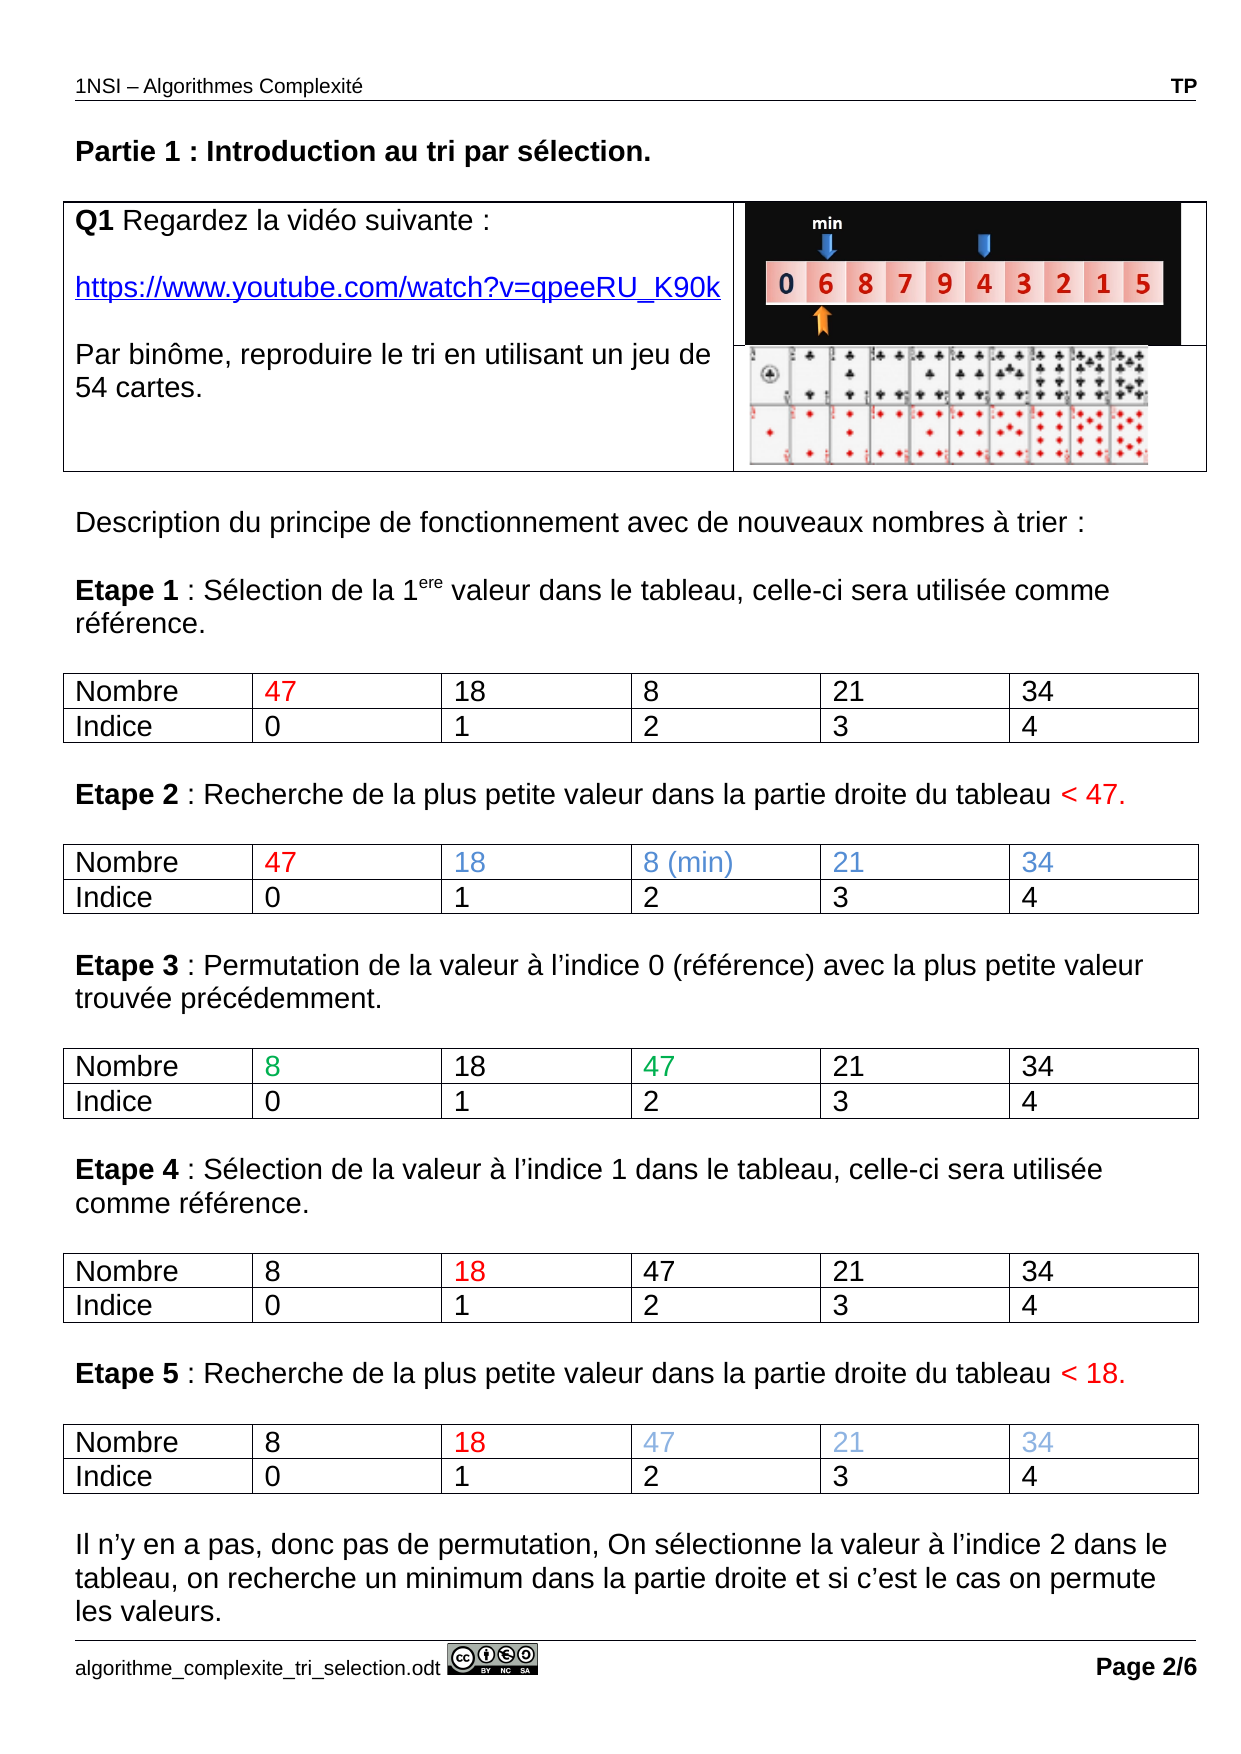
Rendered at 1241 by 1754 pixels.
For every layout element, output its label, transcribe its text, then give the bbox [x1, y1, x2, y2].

table_cell Indice [64, 1459, 252, 1493]
table_header 18 [442, 1049, 631, 1083]
table_header 18 [442, 1254, 631, 1287]
table_header Q1 Regardez la vidéo suivante : https://www.youtube.com/watch?v=qpeeRU_K90k Par binôme, reproduire le tri en utilisant un jeu de 54 cartes. [64, 203, 733, 471]
table_cell 3 [821, 1288, 1009, 1322]
table_cell 1 [442, 1288, 631, 1322]
table_header 21 [821, 1425, 1009, 1458]
table_cell 1 [442, 709, 631, 742]
table_header 18 [442, 674, 631, 708]
table_header 8 [253, 1254, 441, 1287]
table_header 47 [253, 674, 441, 708]
table_header 47 [253, 845, 441, 878]
text Etape 4 : Sélection de la valeur à l’indice 1 dans le tableau, celle-ci sera utilisée comme référence. [75, 1152, 1196, 1219]
table_header 21 [821, 674, 1009, 708]
table_header [734, 203, 745, 345]
table_header Nombre [64, 674, 252, 708]
table_header 21 [821, 845, 1009, 878]
table_cell Indice [64, 1288, 252, 1322]
table_cell 4 [1010, 709, 1198, 742]
table_cell 3 [821, 709, 1009, 742]
table_header 8 (min) [632, 845, 820, 878]
table_cell 0 [253, 1084, 441, 1117]
table_cell Indice [64, 709, 252, 742]
table_cell 3 [821, 1084, 1009, 1117]
table_header 34 [1010, 1425, 1198, 1458]
table_cell 3 [821, 1459, 1009, 1493]
table_cell 0 [253, 709, 441, 742]
picture [447, 1643, 538, 1675]
text Etape 3 : Permutation de la valeur à l’indice 0 (référence) avec la plus petite valeur trouvée précédemment. [75, 948, 1196, 1015]
table_header Nombre [64, 1425, 252, 1458]
text Il n’y en a pas, donc pas de permutation, On sélectionne la valeur à l’indice 2 dans le tableau, on recherche un minimum dans la partie droite et si c’est le cas on permute les valeurs. [75, 1527, 1196, 1628]
table_header Nombre [64, 845, 252, 878]
table_cell [734, 346, 1206, 471]
table_cell 0 [253, 880, 441, 913]
table_cell 2 [632, 1459, 820, 1493]
table_header 47 [632, 1425, 820, 1458]
table_header 8 [253, 1049, 441, 1083]
table_cell 2 [632, 1288, 820, 1322]
table_header [1182, 203, 1206, 345]
text Partie 1 : Introduction au tri par sélection. [75, 134, 1196, 168]
table_header 8 [253, 1425, 441, 1458]
text Description du principe de fonctionnement avec de nouveaux nombres à trier : [75, 505, 1196, 539]
text Etape 1 : Sélection de la 1ere valeur dans le tableau, celle-ci sera utilisée comme référence. [75, 572, 1196, 639]
table_header 8 [632, 674, 820, 708]
table_header Nombre [64, 1254, 252, 1287]
table_cell 4 [1010, 880, 1198, 913]
table_cell 0 [253, 1288, 441, 1322]
table_cell 4 [1010, 1459, 1198, 1493]
text Etape 5 : Recherche de la plus petite valeur dans la partie droite du tableau < 18. [75, 1356, 1196, 1390]
table_header 18 [442, 845, 631, 878]
table_header 21 [821, 1254, 1009, 1287]
table_cell 1 [442, 1084, 631, 1117]
table_header 47 [632, 1254, 820, 1287]
table_header 18 [442, 1425, 631, 1458]
table_cell 4 [1010, 1288, 1198, 1322]
table_header 34 [1010, 845, 1198, 878]
table_header 47 [632, 1049, 820, 1083]
table_cell 1 [442, 880, 631, 913]
table_header 34 [1010, 1254, 1198, 1287]
table_cell Indice [64, 1084, 252, 1117]
table_header Nombre [64, 1049, 252, 1083]
table_cell 4 [1010, 1084, 1198, 1117]
table_cell 2 [632, 880, 820, 913]
table_header 21 [821, 1049, 1009, 1083]
table_cell 1 [442, 1459, 631, 1493]
table_cell Indice [64, 880, 252, 913]
text Etape 2 : Recherche de la plus petite valeur dans la partie droite du tableau < 47. [75, 777, 1196, 810]
table_cell 2 [632, 1084, 820, 1117]
table_cell 2 [632, 709, 820, 742]
table_header 34 [1010, 674, 1198, 708]
table_cell 0 [253, 1459, 441, 1493]
table_header 34 [1010, 1049, 1198, 1083]
table_cell 3 [821, 880, 1009, 913]
